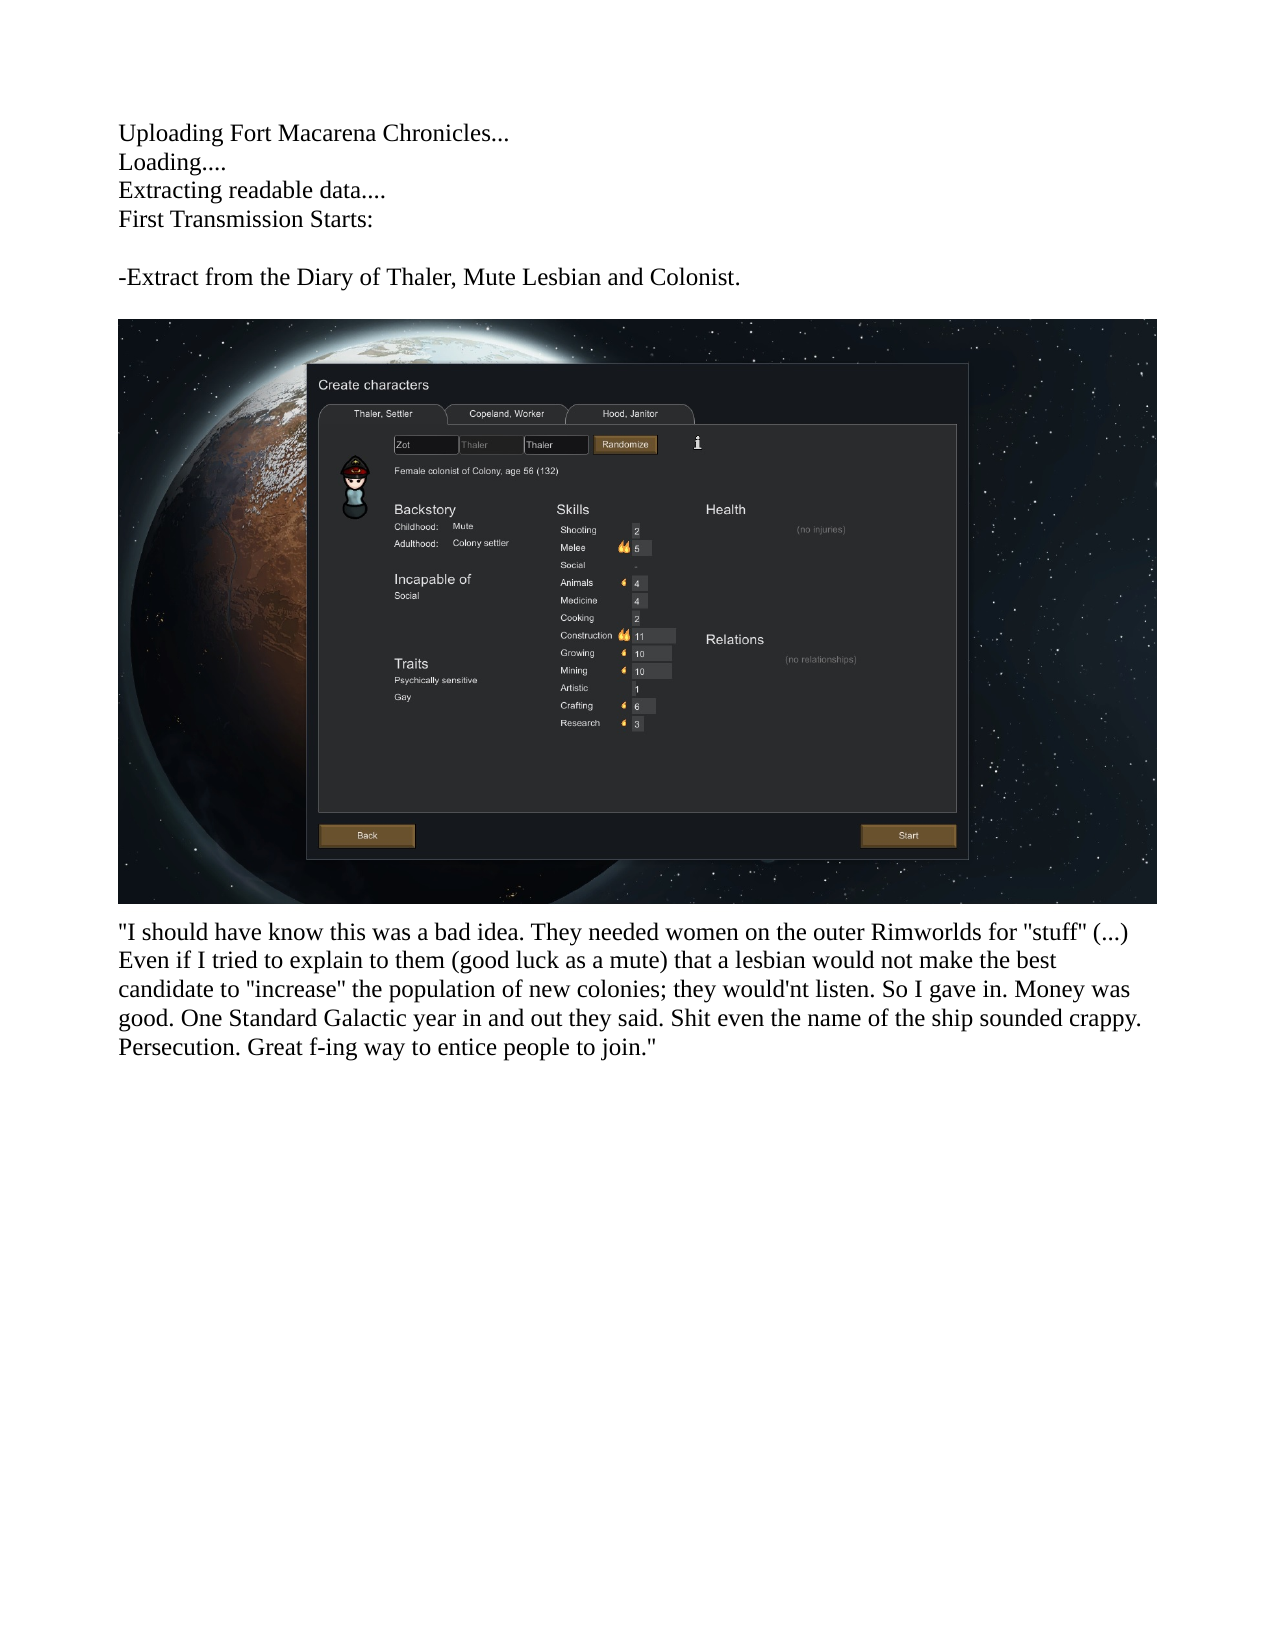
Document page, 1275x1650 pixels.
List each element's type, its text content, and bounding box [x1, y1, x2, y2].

picture [118, 319, 1157, 917]
text Extracting readable data.... [118, 176, 1157, 204]
text First Transmission Starts: [118, 204, 1157, 233]
text -Extract from the Diary of Thaler, Mute Lesbian and Colonist. [118, 262, 1157, 291]
text Loading.... [118, 147, 1157, 176]
text Uploading Fort Macarena Chronicles... [118, 118, 1157, 147]
text ''I should have know this was a bad idea. They needed women on the outer Rimworlds for ''stuff'' (...) Even if I tried to explain to them (good luck as a mute) that a lesbian would not make the best candidate to ''increase'' the population of new colonies; they would'nt listen. So I gave in. Money was good. One Standard Galactic year in and out they said. Shit even the name of the ship sounded crappy. Persecution. Great f-ing way to entice people to join.'' [118, 917, 1157, 1060]
